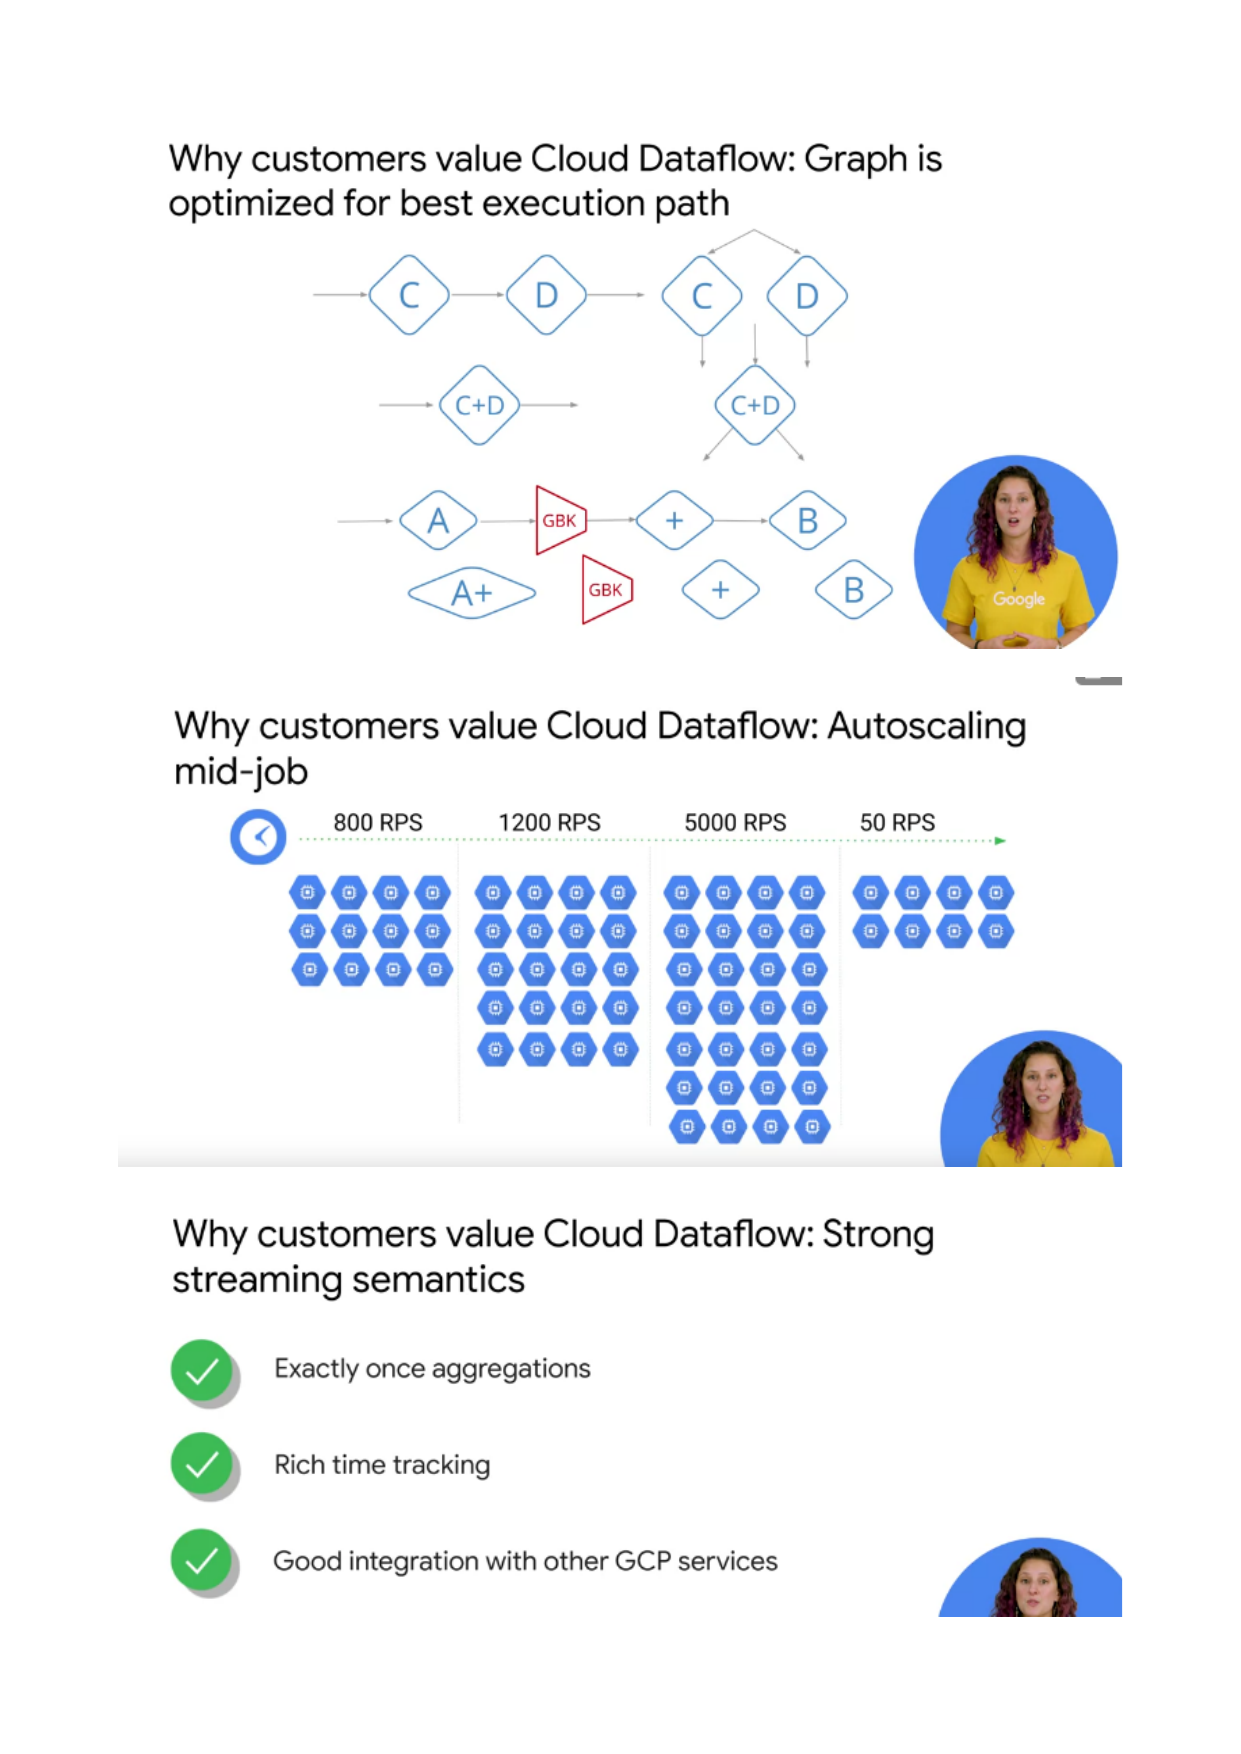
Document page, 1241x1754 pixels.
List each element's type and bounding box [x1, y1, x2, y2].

picture [118, 118, 1123, 649]
picture [118, 1195, 1123, 1617]
picture [118, 677, 1123, 1167]
